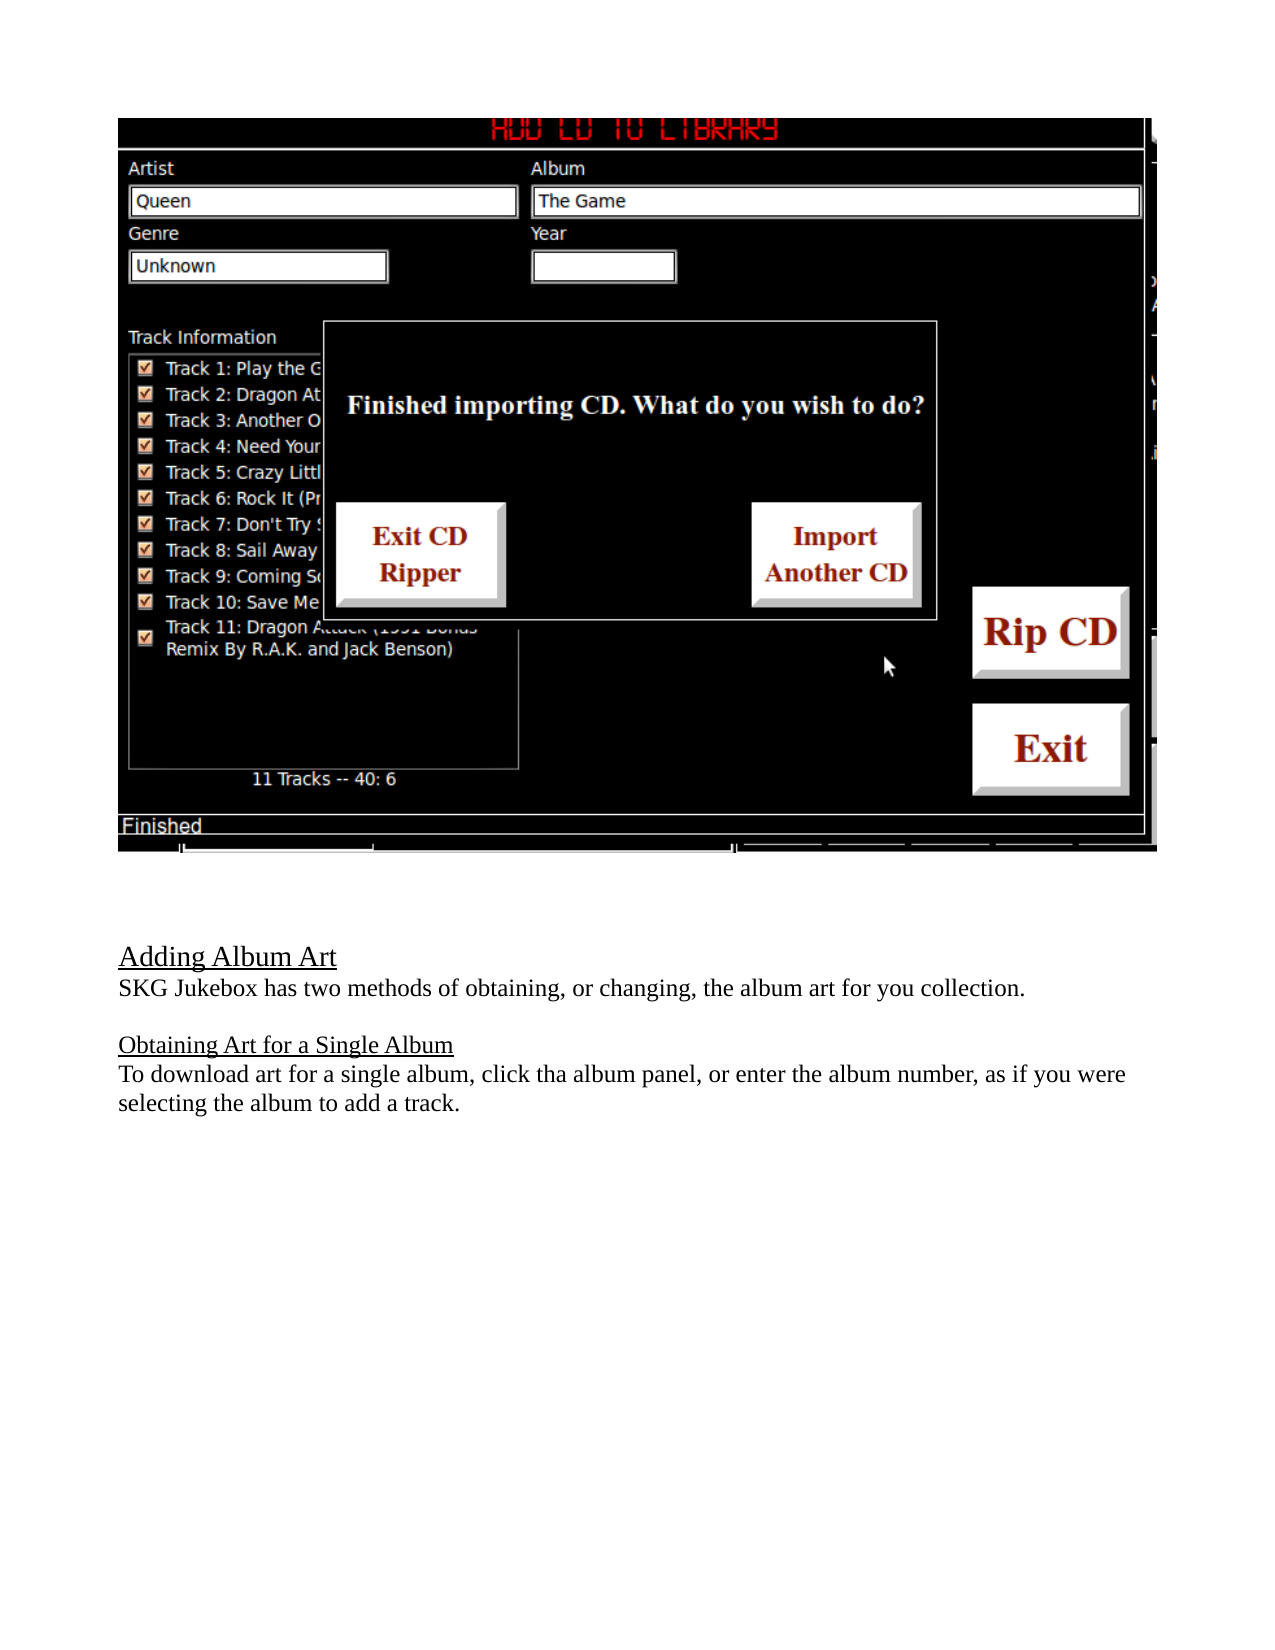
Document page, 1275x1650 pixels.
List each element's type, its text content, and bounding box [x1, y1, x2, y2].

picture [118, 118, 1157, 853]
text SKG Jukebox has two methods of obtaining, or changing, the album art for you collection. [118, 973, 1157, 1002]
text To download art for a single album, click tha album panel, or enter the album number, as if you were selecting the album to add a track. [118, 1059, 1157, 1117]
text Adding Album Art [118, 939, 1157, 973]
text Obtaining Art for a Single Album [118, 1030, 1157, 1059]
